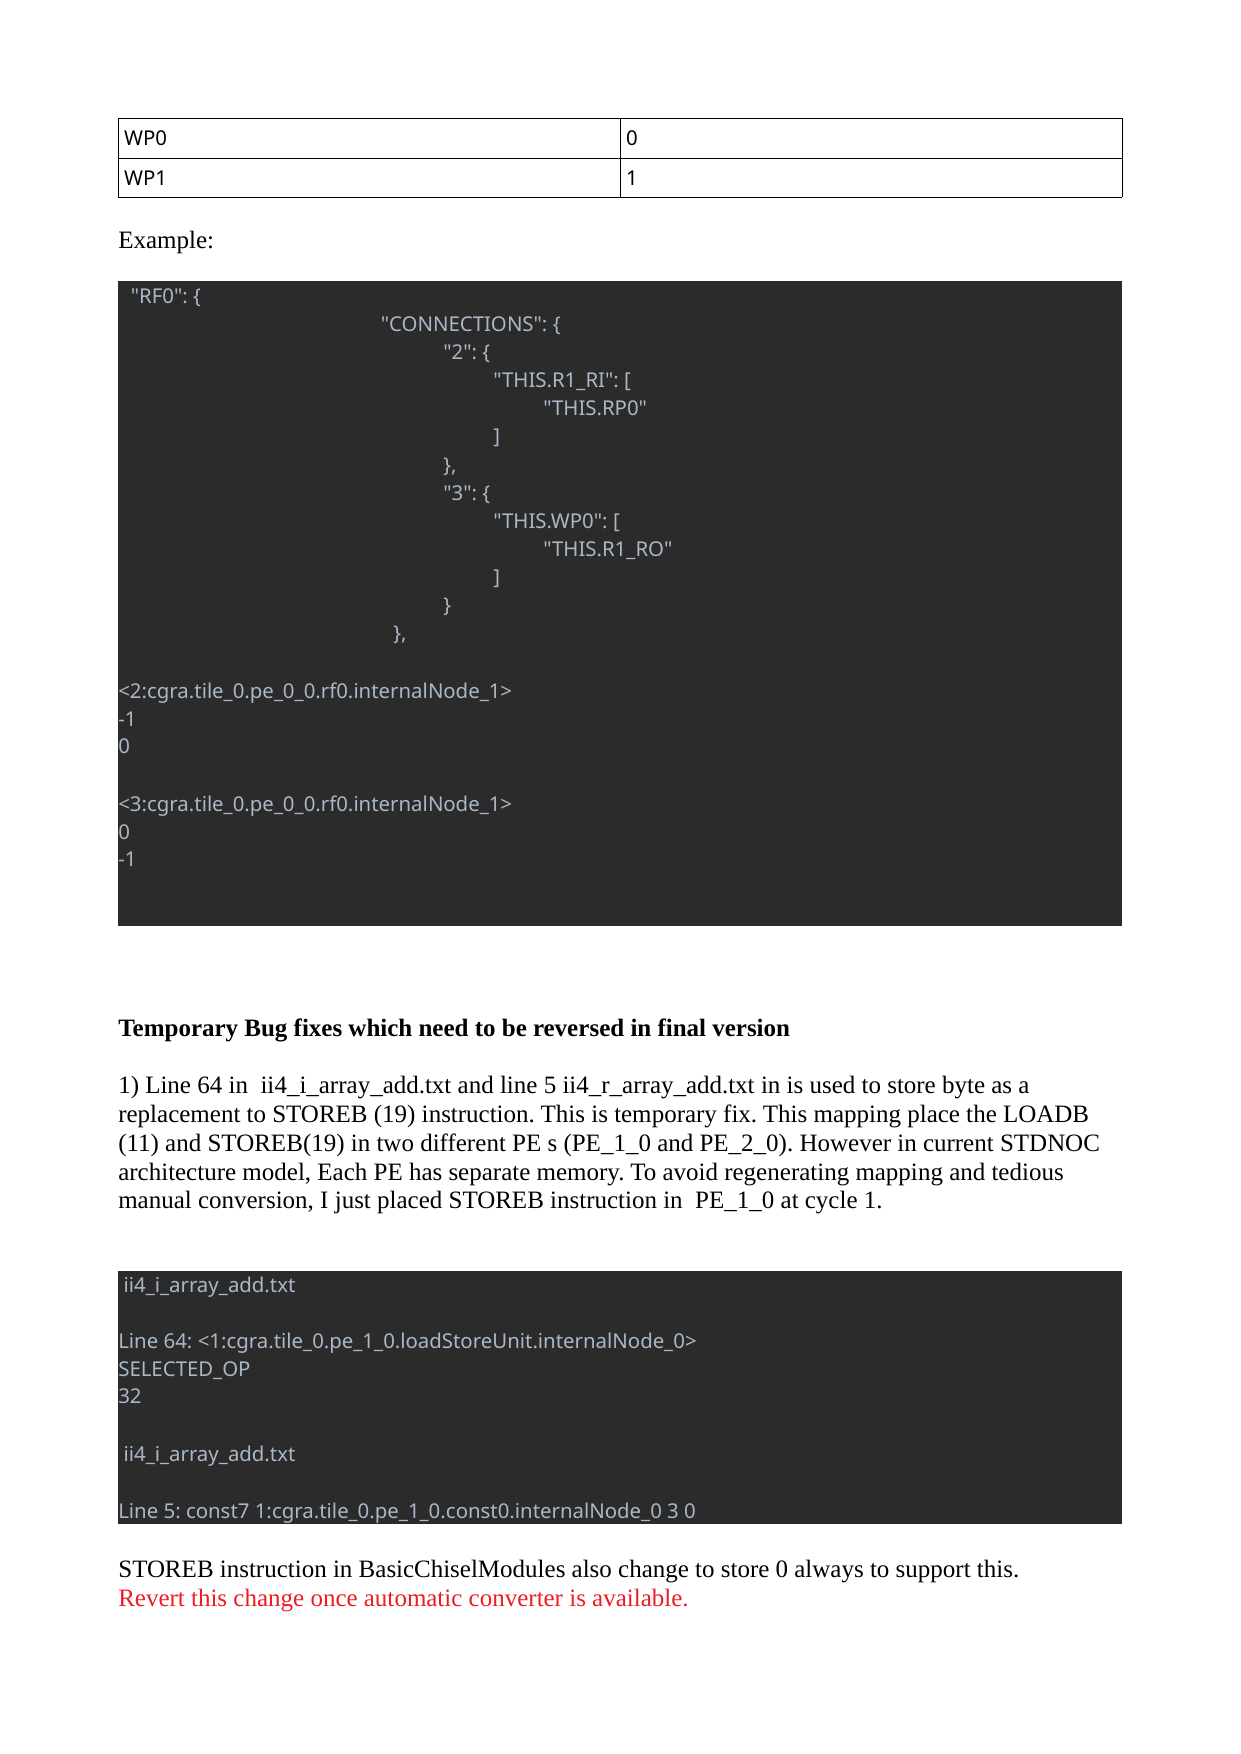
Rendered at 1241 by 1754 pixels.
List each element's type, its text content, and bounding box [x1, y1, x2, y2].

text "3": { [118, 478, 1122, 506]
text }, [118, 619, 1122, 647]
text ] [118, 422, 1122, 450]
text "2": { [118, 338, 1122, 366]
text Temporary Bug fixes which need to be reversed in final version [118, 1013, 1122, 1042]
text "RF0": { [118, 281, 1122, 309]
text ii4_i_array_add.txt [118, 1271, 1122, 1298]
text SELECTED_OP [118, 1354, 1122, 1382]
table_cell WP1 [119, 159, 620, 197]
text "THIS.WP0": [ [118, 506, 1122, 534]
text "CONNECTIONS": { [118, 309, 1122, 338]
text ] [118, 563, 1122, 591]
text Example: [118, 225, 1122, 253]
text 0 [118, 817, 1122, 845]
table_cell 1 [621, 159, 1122, 197]
table_cell 0 [621, 119, 1122, 157]
table_cell WP0 [119, 119, 620, 157]
text } [118, 591, 1122, 619]
text Line 64: <1:cgra.tile_0.pe_1_0.loadStoreUnit.internalNode_0> [118, 1326, 1122, 1354]
text <3:cgra.tile_0.pe_0_0.rf0.internalNode_1> [118, 789, 1122, 817]
text "THIS.R1_RI": [ [118, 366, 1122, 394]
text }, [118, 450, 1122, 478]
text <2:cgra.tile_0.pe_0_0.rf0.internalNode_1> -1 0 [118, 676, 1122, 760]
text STOREB instruction in BasicChiselModules also change to store 0 always to support this. [118, 1554, 1122, 1583]
text "THIS.R1_RO" [118, 534, 1122, 563]
text 1) Line 64 in ii4_i_array_add.txt and line 5 ii4_r_array_add.txt in is used to store byte as a replacement to STOREB (19) instruction. This is temporary fix. This mapping place the LOADB (11) and STOREB(19) in two different PE s (PE_1_0 and PE_2_0). However in current STDNOC architecture model, Each PE has separate memory. To avoid regenerating mapping and tedious manual conversion, I just placed STOREB instruction in PE_1_0 at cycle 1. [118, 1070, 1122, 1214]
text -1 [118, 845, 1122, 873]
text Revert this change once automatic converter is available. [118, 1583, 1122, 1611]
text 32 [118, 1382, 1122, 1410]
text ii4_i_array_add.txt [118, 1439, 1122, 1467]
text Line 5: const7 1:cgra.tile_0.pe_1_0.const0.internalNode_0 3 0 [118, 1497, 1122, 1524]
text "THIS.RP0" [118, 394, 1122, 422]
